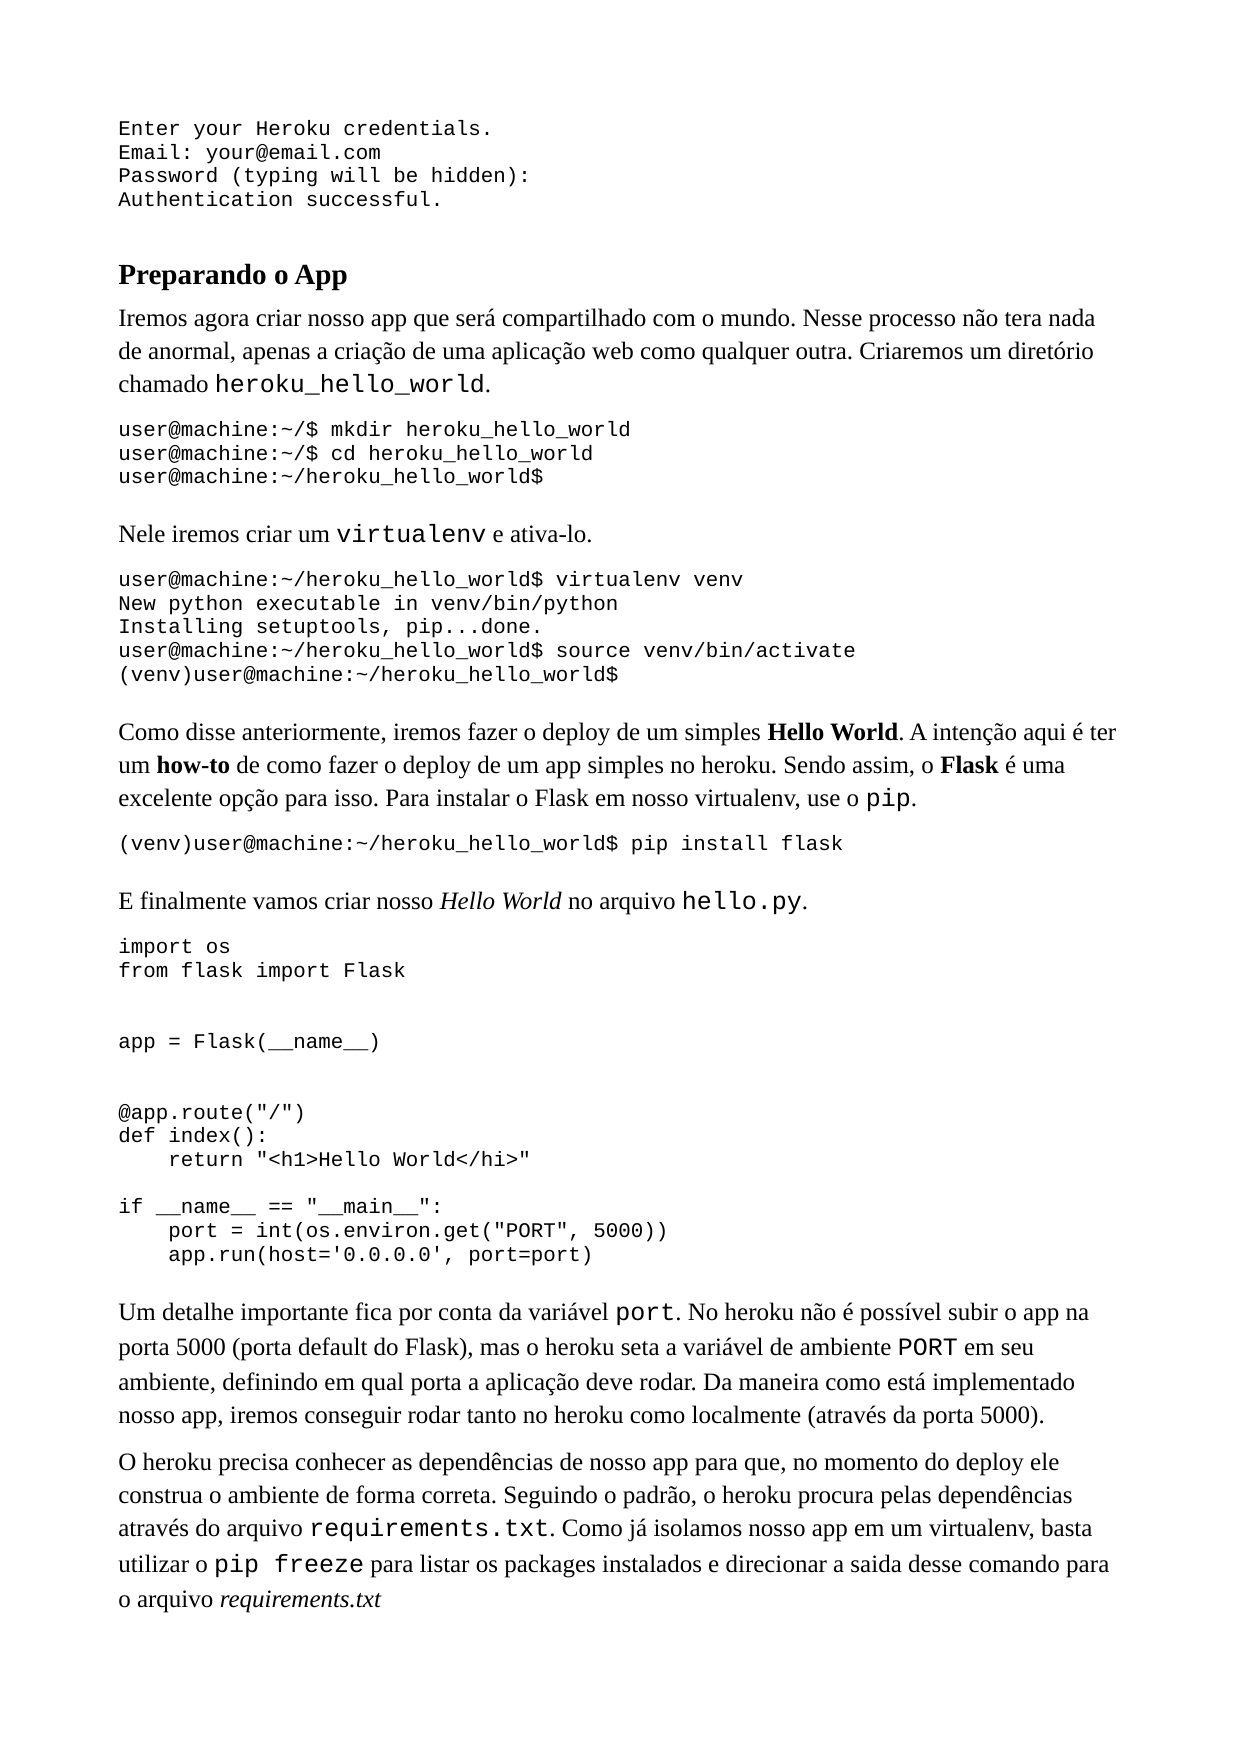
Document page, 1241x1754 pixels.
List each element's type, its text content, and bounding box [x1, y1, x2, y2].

text Email: your@email.com [118, 142, 1122, 165]
text (venv)user@machine:~/heroku_hello_world$ pip install flask [118, 833, 1122, 857]
text Enter your Heroku credentials. [118, 118, 1122, 142]
text user@machine:~/heroku_hello_world$ [118, 466, 1122, 490]
text E finalmente vamos criar nosso Hello World no arquivo hello.py. [118, 886, 1122, 917]
text Password (typing will be hidden): [118, 165, 1122, 189]
text Authentication successful. [118, 189, 1122, 213]
text user@machine:~/$ cd heroku_hello_world [118, 442, 1122, 466]
text def index(): [118, 1125, 1122, 1149]
text O heroku precisa conhecer as dependências de nosso app para que, no momento do deploy ele construa o ambiente de forma correta. Seguindo o padrão, o heroku procura pelas dependências através do arquivo requirements.txt. Como já isolamos nosso app em um virtualenv, basta utilizar o pip freeze para listar os packages instalados e direcionar a saida desse comando para o arquivo requirements.txt [118, 1447, 1122, 1612]
text user@machine:~/heroku_hello_world$ source venv/bin/activate [118, 640, 1122, 664]
text Um detalhe importante fica por conta da variável port. No heroku não é possível subir o app na porta 5000 (porta default do Flask), mas o heroku seta a variável de ambiente PORT em seu ambiente, definindo em qual porta a aplicação deve rodar. Da maneira como está implementado nosso app, iremos conseguir rodar tanto no heroku como localmente (através da porta 5000). [118, 1297, 1122, 1429]
text app.run(host='0.0.0.0', port=port) [118, 1243, 1122, 1267]
text user@machine:~/heroku_hello_world$ virtualenv venv [118, 569, 1122, 593]
text Installing setuptools, pip...done. [118, 617, 1122, 640]
text Iremos agora criar nosso app que será compartilhado com o mundo. Nesse processo não tera nada de anormal, apenas a criação de uma aplicação web como qualquer outra. Criaremos um diretório chamado heroku_hello_world. [118, 303, 1122, 400]
text import os [118, 936, 1122, 960]
text New python executable in venv/bin/python [118, 593, 1122, 617]
text if __name__ == "__main__": [118, 1196, 1122, 1220]
text @app.route("/") [118, 1102, 1122, 1125]
text from flask import Flask [118, 960, 1122, 983]
text port = int(os.environ.get("PORT", 5000)) [118, 1220, 1122, 1243]
text Como disse anteriormente, iremos fazer o deploy de um simples Hello World. A intenção aqui é ter um how-to de como fazer o deploy de um app simples no heroku. Sendo assim, o Flask é uma excelente opção para isso. Para instalar o Flask em nosso virtualenv, use o pip. [118, 717, 1122, 814]
text Nele iremos criar um virtualenv e ativa-lo. [118, 519, 1122, 550]
text user@machine:~/$ mkdir heroku_hello_world [118, 419, 1122, 442]
text return "<h1>Hello World</hi>" [118, 1149, 1122, 1173]
text (venv)user@machine:~/heroku_hello_world$ [118, 664, 1122, 687]
text app = Flask(__name__) [118, 1031, 1122, 1054]
subtitle Preparando o App [118, 257, 1122, 290]
